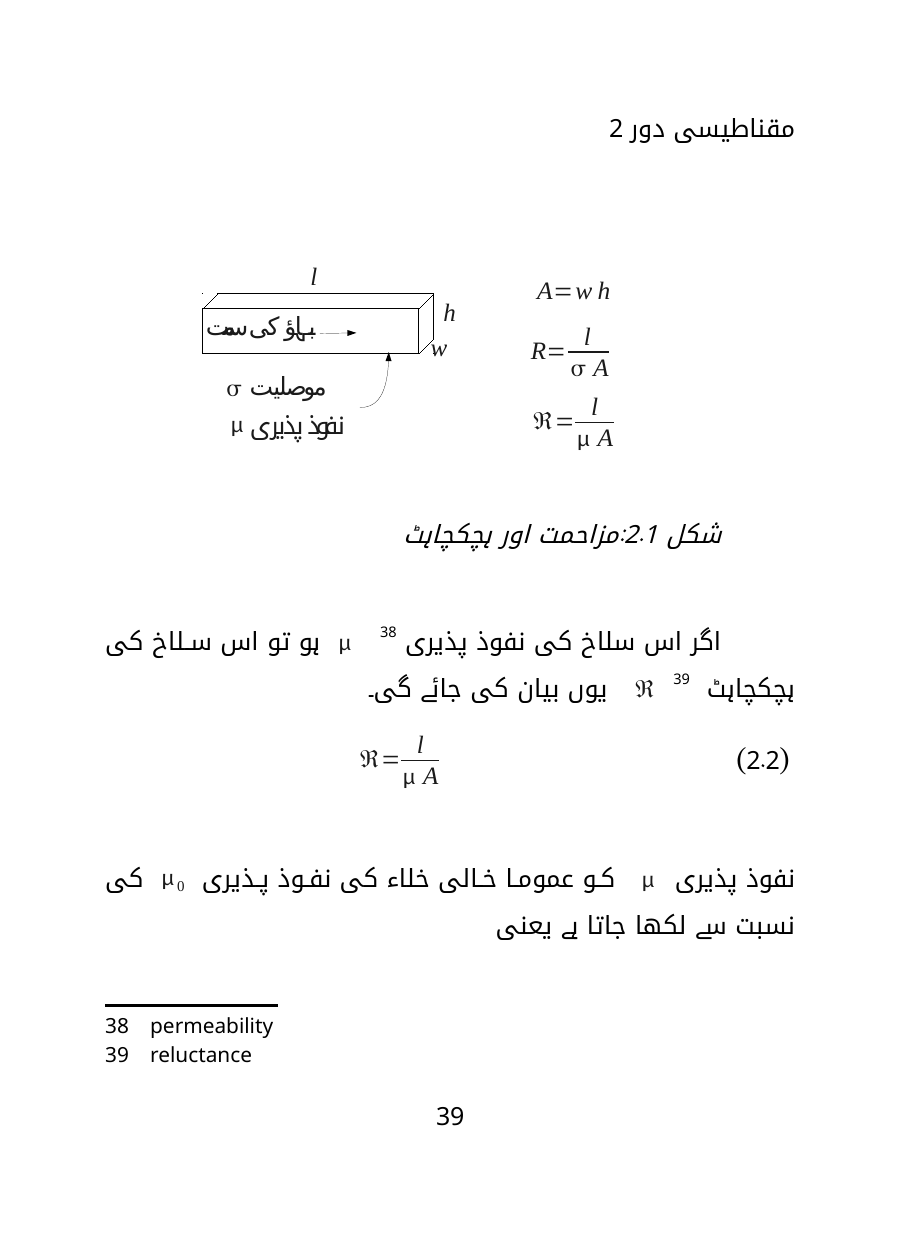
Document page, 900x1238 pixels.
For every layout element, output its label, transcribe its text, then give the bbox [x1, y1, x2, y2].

table_header [105, 726, 686, 808]
table_header (2.2) [686, 726, 795, 808]
text reluctance [105, 1040, 795, 1068]
text شکل 2.1:مزاحمت اور ہچکچاہٹ [179, 195, 721, 558]
text اگر اس سلاخ کی نفوذ پذیری ہو تو اس سلاخ کی ہچکچاہٹ یوں بیان کی جائے گی۔ [105, 618, 795, 713]
text permeability [105, 1012, 795, 1040]
text نفوذ پذیری کو عموما خالی خلاء کی نفوذ پذیریکی نسبت سے لکھا جاتا ہے یعنی [105, 855, 795, 950]
